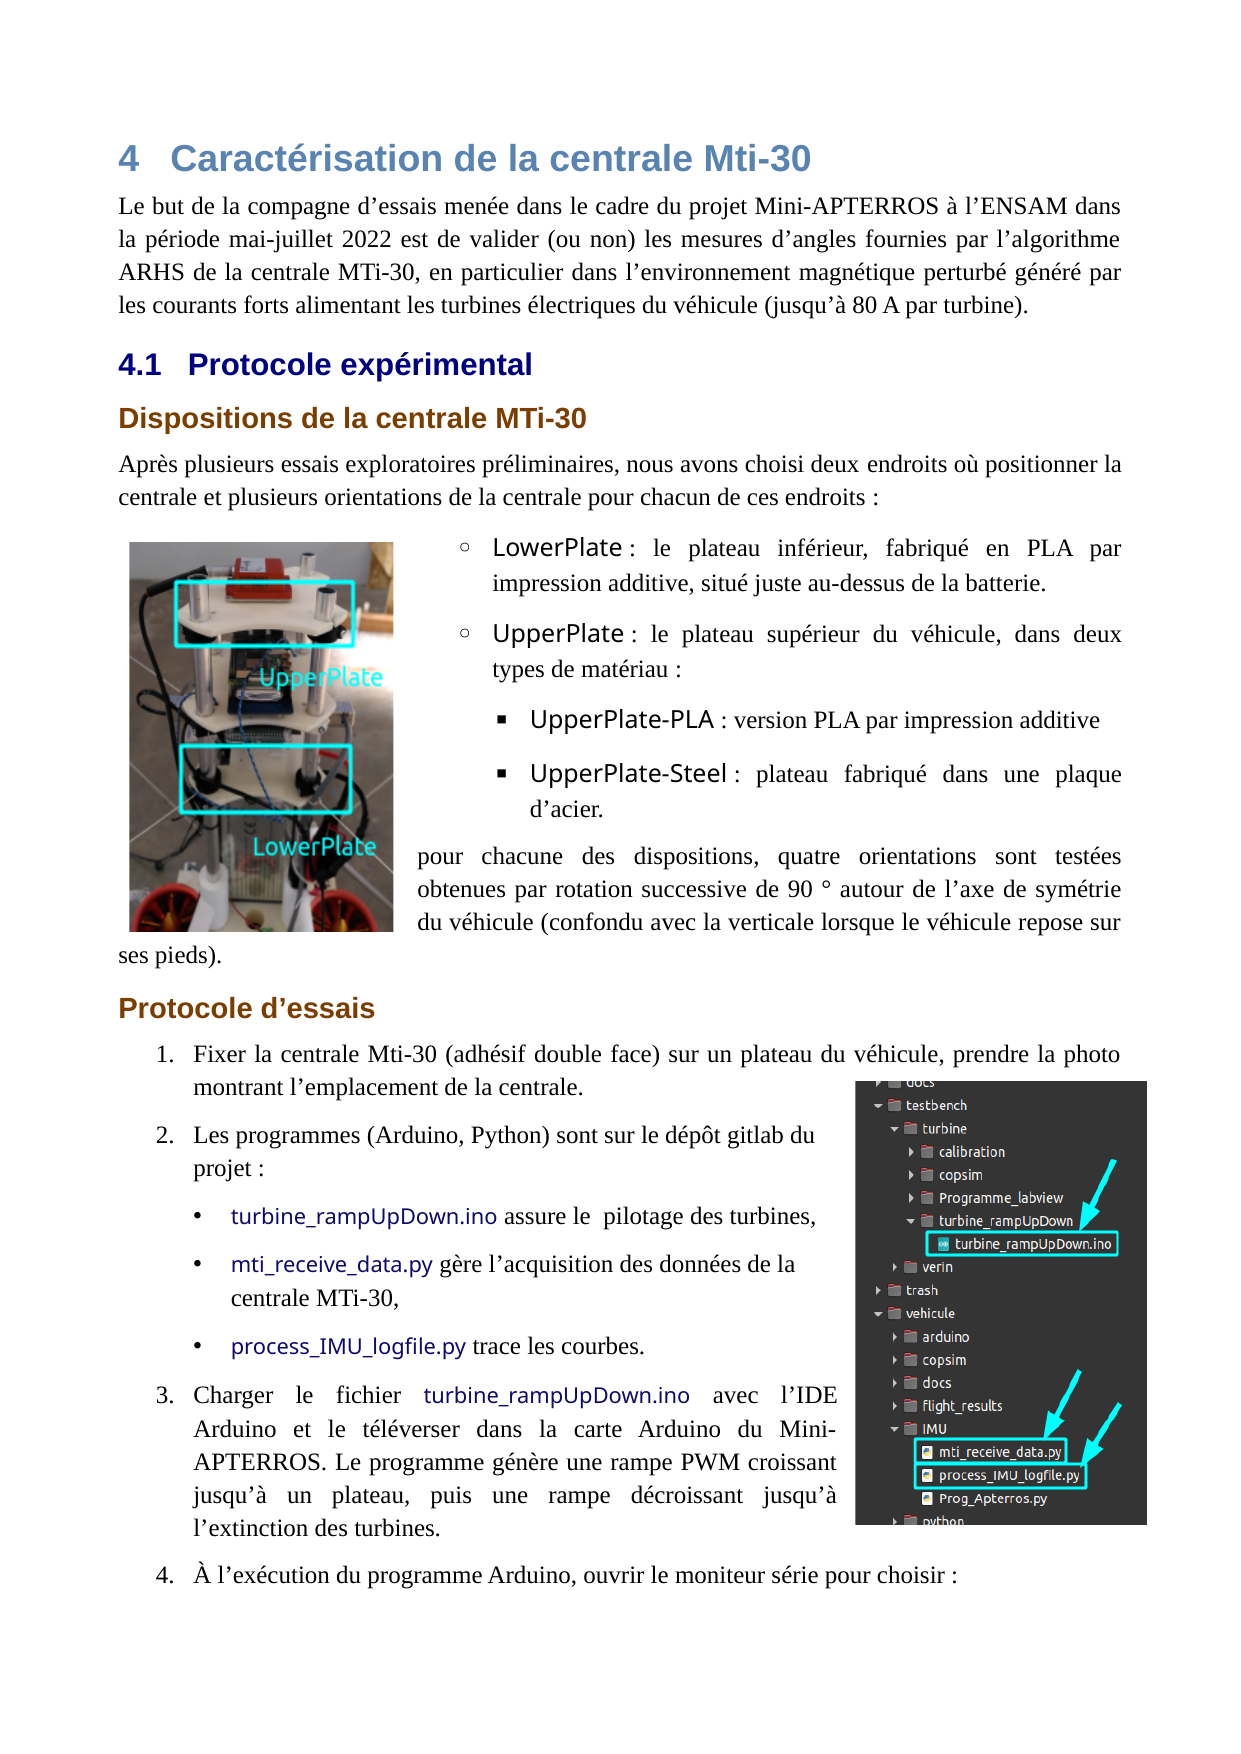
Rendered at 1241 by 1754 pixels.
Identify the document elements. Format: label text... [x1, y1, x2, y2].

text Après plusieurs essais exploratoires préliminaires, nous avons choisi deux endroits où positionner la centrale et plusieurs orientations de la centrale pour chacun de ces endroits : [118, 449, 1122, 511]
list Les programmes (Arduino, Python) sont sur le dépôt gitlab du projet : [156, 1120, 838, 1182]
list Fixer la centrale Mti-30 (adhésif double face) sur un plateau du véhicule, prendre la photo montrant l’emplacement de la centrale. [156, 1039, 1122, 1524]
picture [855, 1081, 1147, 1525]
list process_IMU_logfile.py trace les courbes. [193, 1331, 838, 1361]
text pour chacune des dispositions, quatre orientations sont testées obtenues par rotation successive de 90 ° autour de l’axe de symétrie du véhicule (confondu avec la verticale lorsque le véhicule repose sur ses pieds). [118, 841, 1122, 969]
list mti_receive_data.py gère l’acquisition des données de la centrale MTi-30, [193, 1249, 838, 1312]
list LowerPlate : le plateau inférieur, fabriqué en PLA par impression additive, situé juste au-dessus de la batterie. [156, 530, 1122, 931]
text Le but de la compagne d’essais menée dans le cadre du projet Mini-APTERROS à l’ENSAM dans la période mai-juillet 2022 est de valider (ou non) les mesures d’angles fournies par l’algorithme ARHS de la centrale MTi-30, en particulier dans l’environnement magnétique perturbé généré par les courants forts alimentant les turbines électriques du véhicule (jusqu’à 80 A par turbine). [118, 191, 1122, 318]
list turbine_rampUpDown.ino assure le pilotage des turbines, [193, 1201, 838, 1230]
subtitle Dispositions de la centrale MTi-30 [118, 401, 1122, 434]
list UpperPlate-PLA : version PLA par impression additive [417, 702, 1122, 736]
picture [129, 542, 394, 932]
list Charger le fichier turbine_rampUpDown.ino avec l’IDE Arduino et le téléverser dans la carte Arduino du Mini-APTERROS. Le programme génère une rampe PWM croissant jusqu’à un plateau, puis une rampe décroissant jusqu’à l’extinction des turbines. [156, 1380, 1122, 1542]
subtitle Caractérisation de la centrale Mti-30 [118, 136, 1122, 179]
list UpperPlate : le plateau supérieur du véhicule, dans deux types de matériau : [417, 616, 1122, 683]
subtitle Protocole expérimental [118, 346, 1122, 382]
list UpperPlate-Steel : plateau fabriqué dans une plaque d’acier. [417, 755, 1122, 822]
subtitle Protocole d’essais [118, 991, 1122, 1024]
list À l’exécution du programme Arduino, ouvrir le moniteur série pour choisir : [156, 1561, 1122, 1589]
